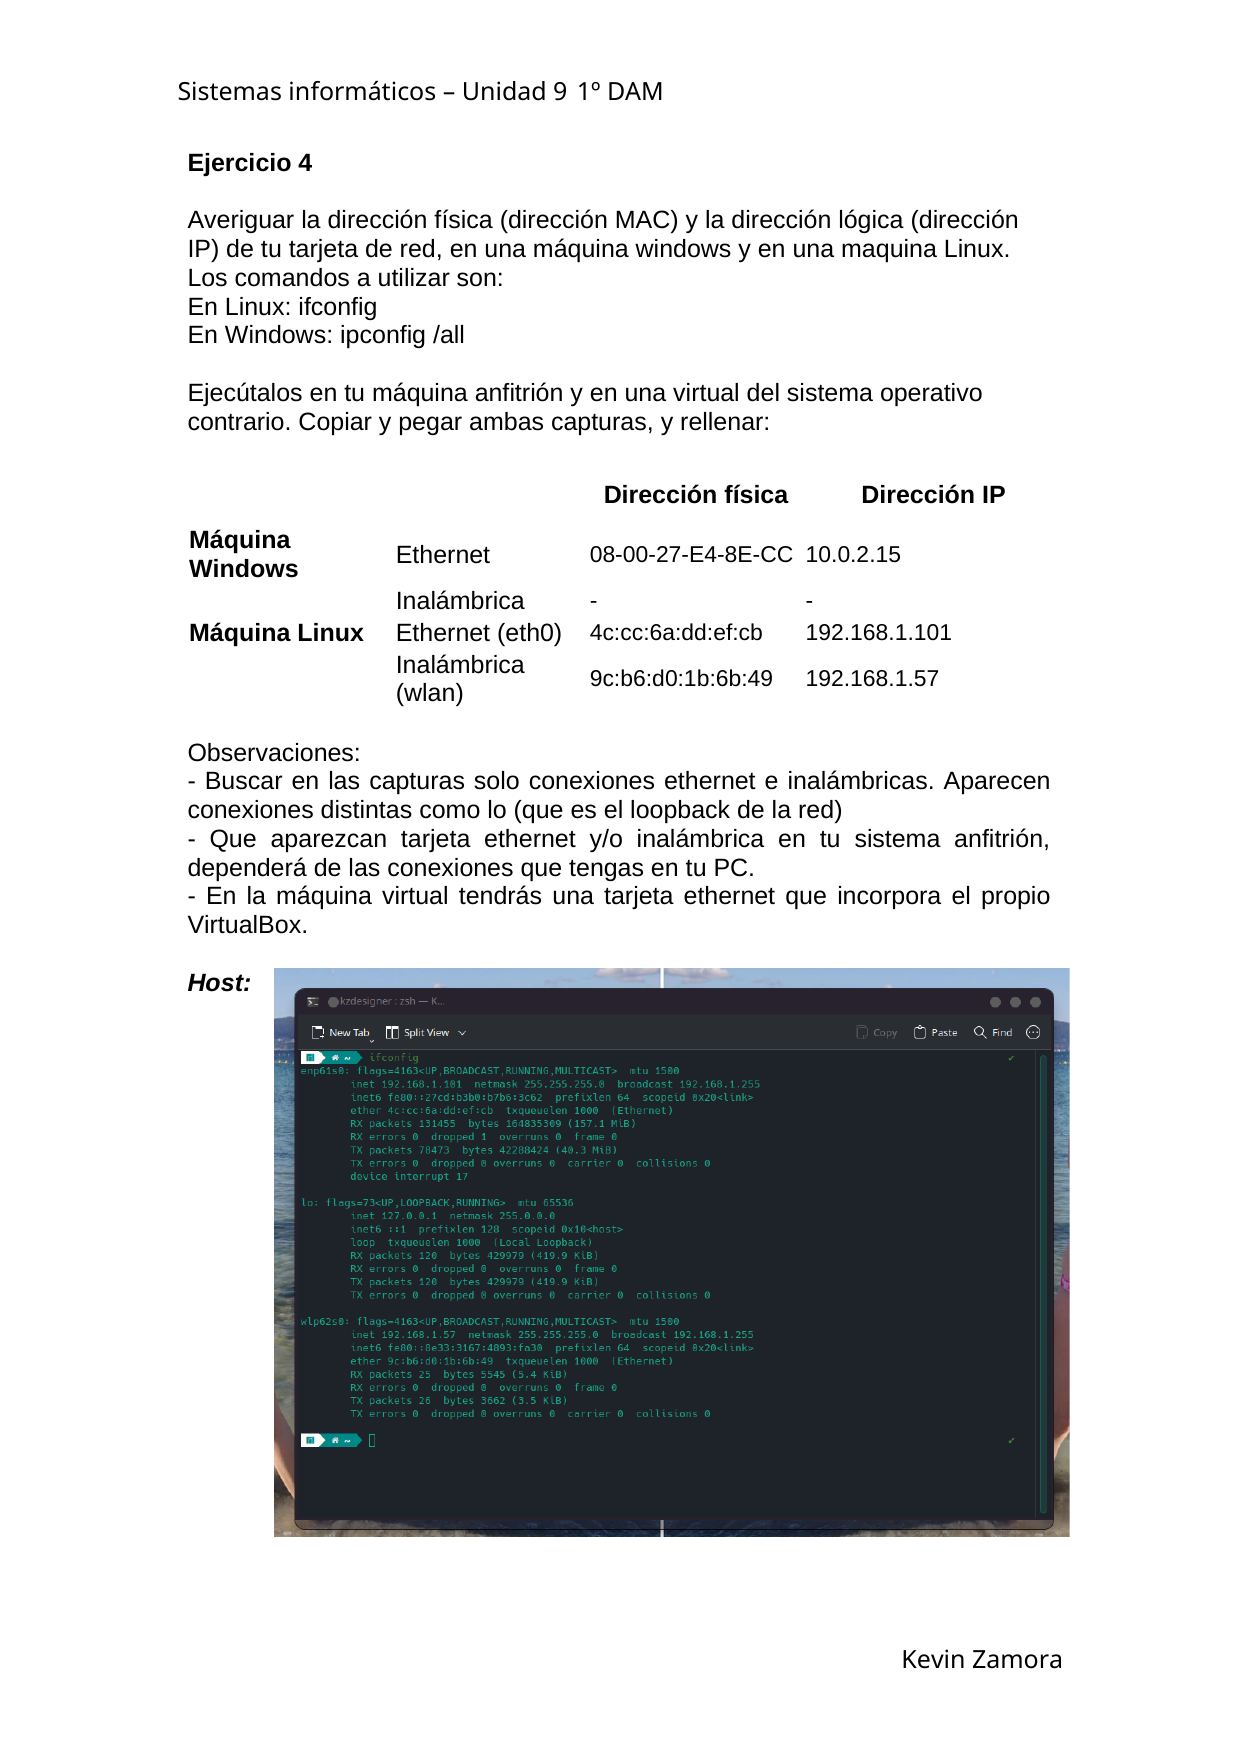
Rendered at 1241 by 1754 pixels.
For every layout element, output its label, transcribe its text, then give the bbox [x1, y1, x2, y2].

table_cell Ethernet (eth0) [394, 616, 588, 648]
table_cell [187, 584, 394, 616]
table_cell EJERCICIOS: Esquema para los ejercicios 1 y 2 Ejercicio 1 En base al siguiente esquema de red, reconoce los dispositivos 1 y 2, y rellena la tabla con los datos pedidos. Ejercicio 2 Con respecto al anterior esquema, contestar: ¿Qué topología de conexión tenemos en el esquema si tomamos como referencia el Dispositivo 2? En forma de arbol ¿Qué tipo de cable usarías para conectar los dispositivos y los ordenadores con el Dispositivo 2? Cable de pares trenzados ¿Qué conectores usarías y con qué estándar de conexión? Usaría el conector RJ-45 y, de forma teorica, aplicaría la terminación T568A, debido a que actualmente todxs trabajamos con velocidades de transmisión superiores a 100 Mbps; el código de colores de esta es: blanco-verde, verde, blanco-naranja, azul, blanco-azul, naranja, blanco-marrón, marrón. Por otro lado y de cara a una aplicación más práctica, aplicaría preferentemente la versión B de la misma norma (T568B) debido principalmente a que hace muchos años que conozco y recuerdo su código de colores: blanco-naranja, naranja, blanco-verde, azul, blanco-azul, verde, blanco-marrón, marrón. Ambos códigos de colores se pueden usar indistíntamente, siempre que se utilice el mismo código para ambos/as extremos/terminaciones. Ejercicio 3 Rellenar si se necesita cable directo o cruzado (desde el punto de vista teórico) para unir los 2 elementos indicados en cada fila: Ejercicio 4 Averiguar la dirección física (dirección MAC) y la dirección lógica (dirección IP) de tu tarjeta de red, en una máquina windows y en una maquina Linux. Los comandos a utilizar son: En Linux: ifconfig En Windows: ipconfig /all Ejecútalos en tu máquina anfitrión y en una virtual del sistema operativo contrario. Copiar y pegar ambas capturas, y rellenar: Observaciones: - Buscar en las capturas solo conexiones ethernet e inalámbricas. Aparecen conexiones distintas como lo (que es el loopback de la red) - Que aparezcan tarjeta ethernet y/o inalámbrica en tu sistema anfitrión, dependerá de las conexiones que tengas en tu PC. - En la máquina virtual tendrás una tarjeta ethernet que incorpora el propio VirtualBox. Host: Guest: Ejercicio 5 Dividir la dirección de red 200.200.10.0/24 en las siguientes subredes: Calculadora VLSM online (Explicación paso a paso) Dirección en binario: 11001000 11001000 00001010 00000000 3 redes de 50 ordenadores. Calculamos el número de bits de host necesarios 2n − 2 ≥ H ( donde n es el número de bits y H es el número de host de la subred ) 26 – 2 = 62 ≥ 50 → n = 6 El resultado anterior indica que para la red de 50 hosts necesitamos al menos 6 bits y que habrá en total 62 hosts disponibles. Calculamos el número de bits de subred R = (32 – p) – n (Donde 32 es el número de bits de una dirección IP binaria, p es el prefijo de la red (en este ejemplo: 24) y n es el número de bits de la parte de host, calculados en el paso anterior.) R = (32 - 24) – 6 = 2 Eto significa que debemos tomar prestado 2 bits a la parte de host para obtener una subred de 62 hosts. Calculamos la nueva máscara de subred El nuevo prefijo de red se obtine sumándole R al prefijo original, por lo que el nuevo prefijo es: p = 24 + 2 = 26 Teniendo eso en cuenta la nueva máscara se obtiene de la siguiente manera 11111111.11111111.11111111.11000000 Los bits en verde respresentan la parte de red, los rojos la parte de subred y los bits azul a la parte de host convirtiendo a decimal la máscara anterior resulta 255.255.255.192 Calcular el salto de red El salto de red es la diferencia entre dos direcciones de red consecutivas y se calcula como la diferencia de 256 y el último octeto no nulo de la máscara, en este caso tenemos que: S = 256 − 192 = 64 Este valor se utilizará en el siguiente paso para conocer la siguiente dirección de red Calcular los parámetros de la red La dirección de la primera subred siempre será igual a la dirección de red original por lo es: 200.200.10.0 La direción del primer host se obtiene sumando 1 a la dirección de red: 200.200.10.1 La dirección del último host se obtiene sumando a la dirección de red el número de host de la subred: 200.200.10.62 La dirección de broadcast se obtiene sumando 1 a la dirección del último host 200.200.10.63 La dirección de la siguiente subred se puede calcular bien sumando 1 a la dirección de broadcast o bien sumando a la dirección de red el salto de red: 200.200.10.64 El resumen de los parámetros de la subred se muestra en la siguiente tabla: Calculamos el resto de subredes El resto de subredes se calcula siguiendo los mismos pasos vistos anteriormente, por ejemplo para la segunda subred La dirección de red se obtiene de la subred anterior: 200.200.10.64 A partir de aquí se sigues los mismos pasos Se calcula el número de bits de la parte de host 26 − 2 = 62 ≥ 50 ⟹ n = 6 Calculamos el número de bits de subred R = (32 − 24) − 6 = 2 Calculamos la nueva máscara p = 24 + 2 = 26 255.255.255.192 Por último calculamos el salto de red S = 256 − 192 = 64 El resto de parámetros se calculan exactamente igual a como ya se izo en el punto 5 4 redes de 12 ordenadores. Para cada subred, especificar: Dirección de red y dirección de broadcast Dirección del primer equipo y último equipo Máscara de red Especificar, ¿cuántas direcciones se pierden en total en la red? Ejercicio 6 Queremos crear varias subredes de 2000 PC. Partiendo de la red dirección de red 150.200.0.0, responder: ¿A qué clase pertenece esta red? ¿Cuál es el máximo número de subredes con 2000 PC que se pueden crear? ¿Cuántos PC exactamente puede haber en cada subred? Como son muchas subredes, especificar de las 4 primeras subredes: Dirección de red y broadcast Dirección de primer y último equipo Máscara de red [177, 148, 1063, 1600]
table_cell Ethernet [394, 524, 588, 584]
table_cell Máquina Windows [187, 524, 394, 584]
table_cell 192.168.1.101 [804, 616, 1063, 648]
table_cell [165, 148, 177, 1600]
table_cell Inalámbrica [394, 584, 588, 616]
table_cell - [588, 584, 804, 616]
table_cell [187, 648, 394, 709]
table_cell 4c:cc:6a:dd:ef:cb [588, 616, 804, 648]
table_header [394, 465, 588, 524]
table_cell Máquina Linux [187, 616, 394, 648]
table_header Dirección física [588, 465, 804, 524]
table_cell 192.168.1.57 [804, 648, 1063, 709]
table_header Dirección IP [804, 465, 1063, 524]
picture [274, 968, 1070, 1537]
table_cell 9c:b6:d0:1b:6b:49 [588, 648, 804, 709]
table_cell 08-00-27-E4-8E-CC [588, 524, 804, 584]
table_cell Inalámbrica (wlan) [394, 648, 588, 709]
table_cell - [804, 584, 1063, 616]
table_cell 10.0.2.15 [804, 524, 1063, 584]
table_header [187, 465, 394, 524]
